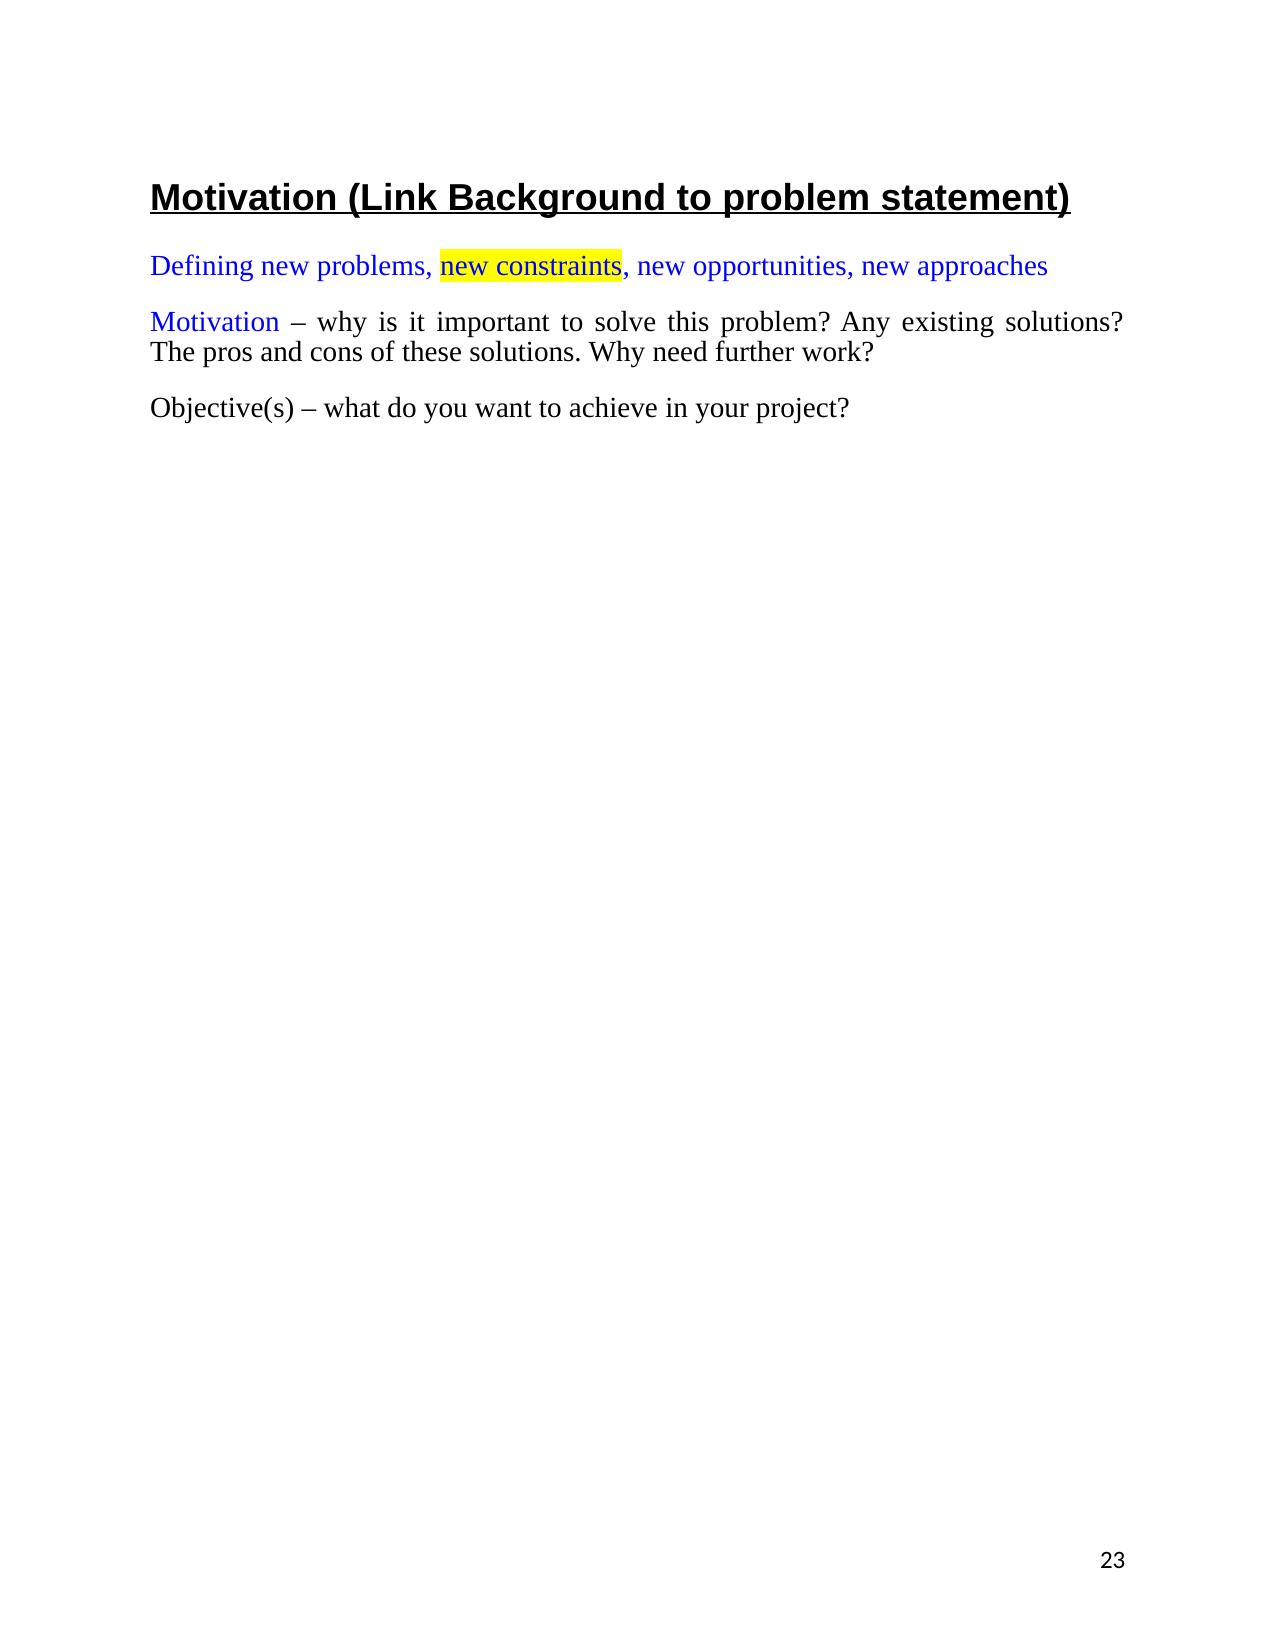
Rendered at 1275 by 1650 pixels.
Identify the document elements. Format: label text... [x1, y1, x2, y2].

subtitle Motivation (Link Background to problem statement) [150, 175, 1125, 218]
title Objective(s) – what do you want to achieve in your project? [150, 393, 1125, 424]
title Defining new problems, new constraints, new opportunities, new approaches [150, 251, 1125, 282]
title Motivation – why is it important to solve this problem? Any existing solutions? The pros and cons of these solutions. Why need further work? [150, 307, 1125, 368]
